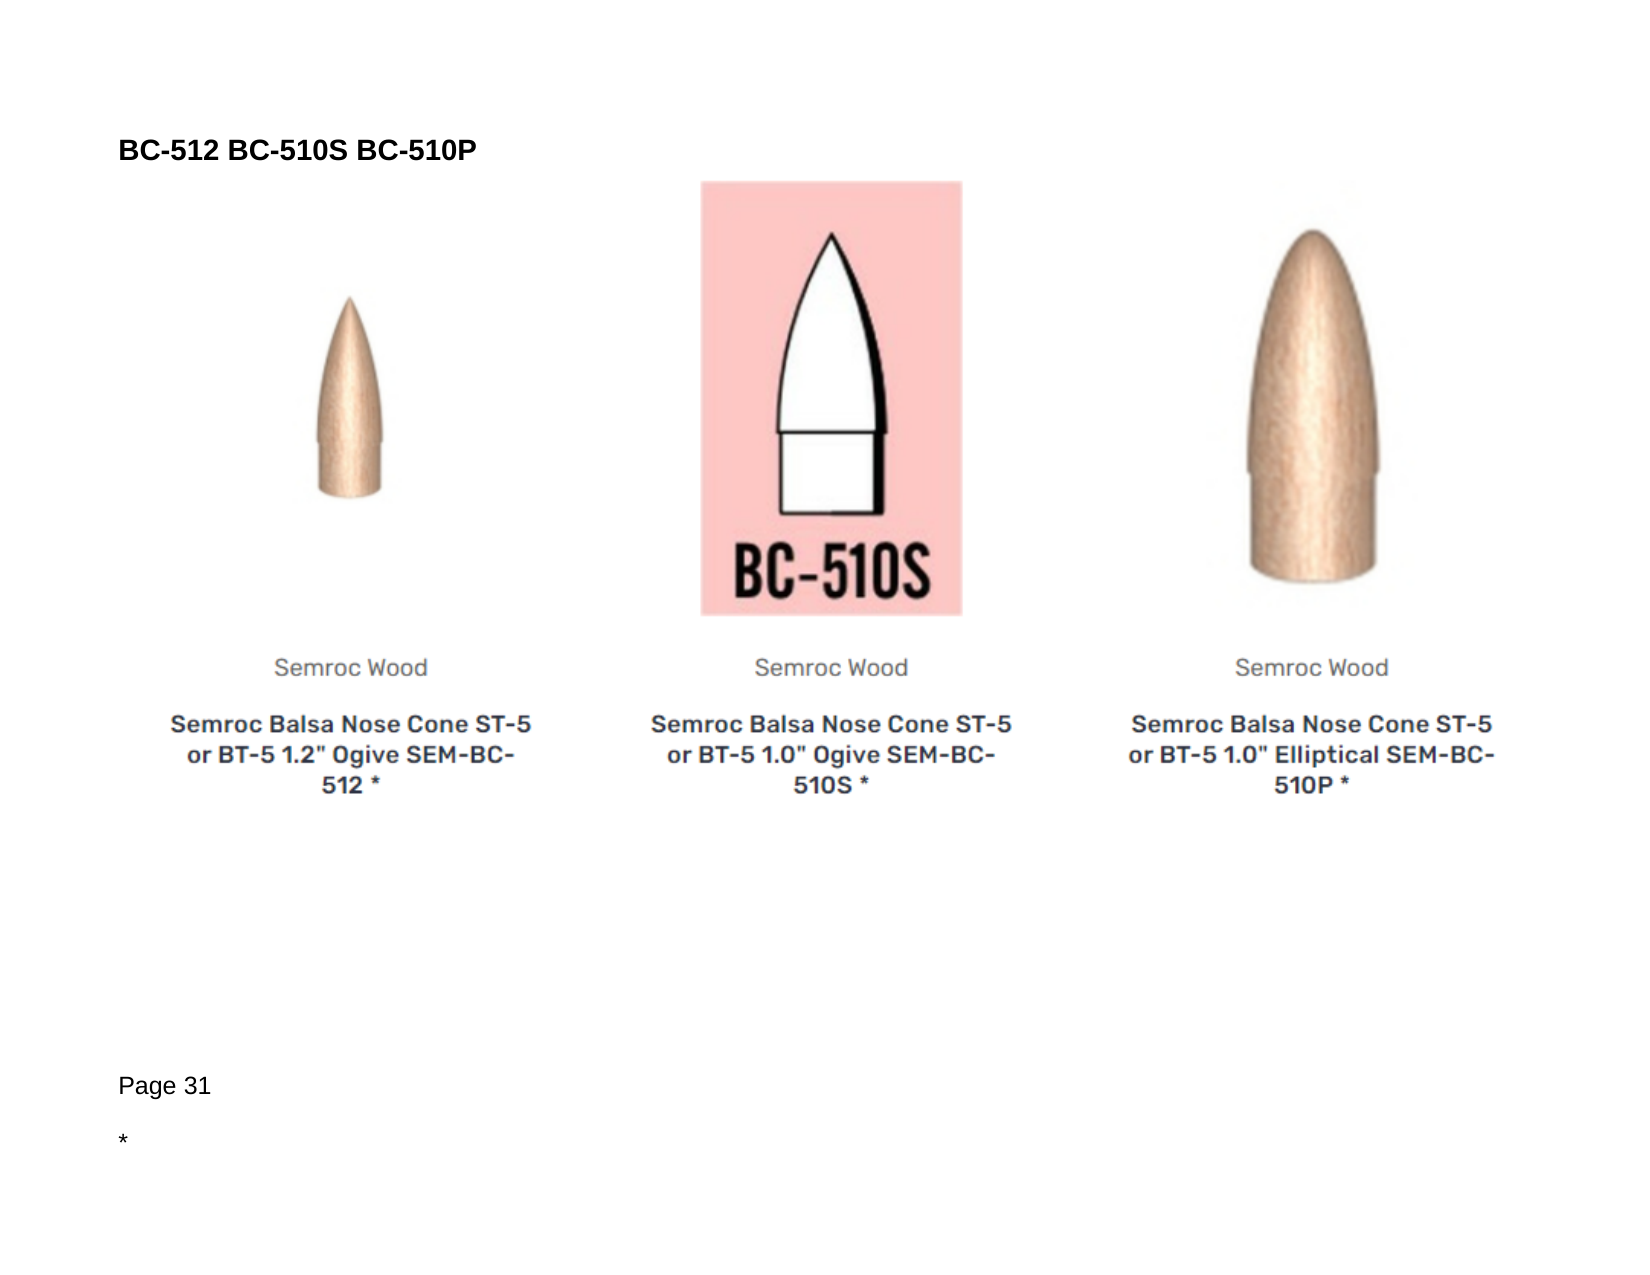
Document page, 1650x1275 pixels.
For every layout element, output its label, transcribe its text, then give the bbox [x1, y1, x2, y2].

subtitle BC-512 BC-510S BC-510P [118, 133, 1532, 166]
picture [118, 178, 1532, 809]
